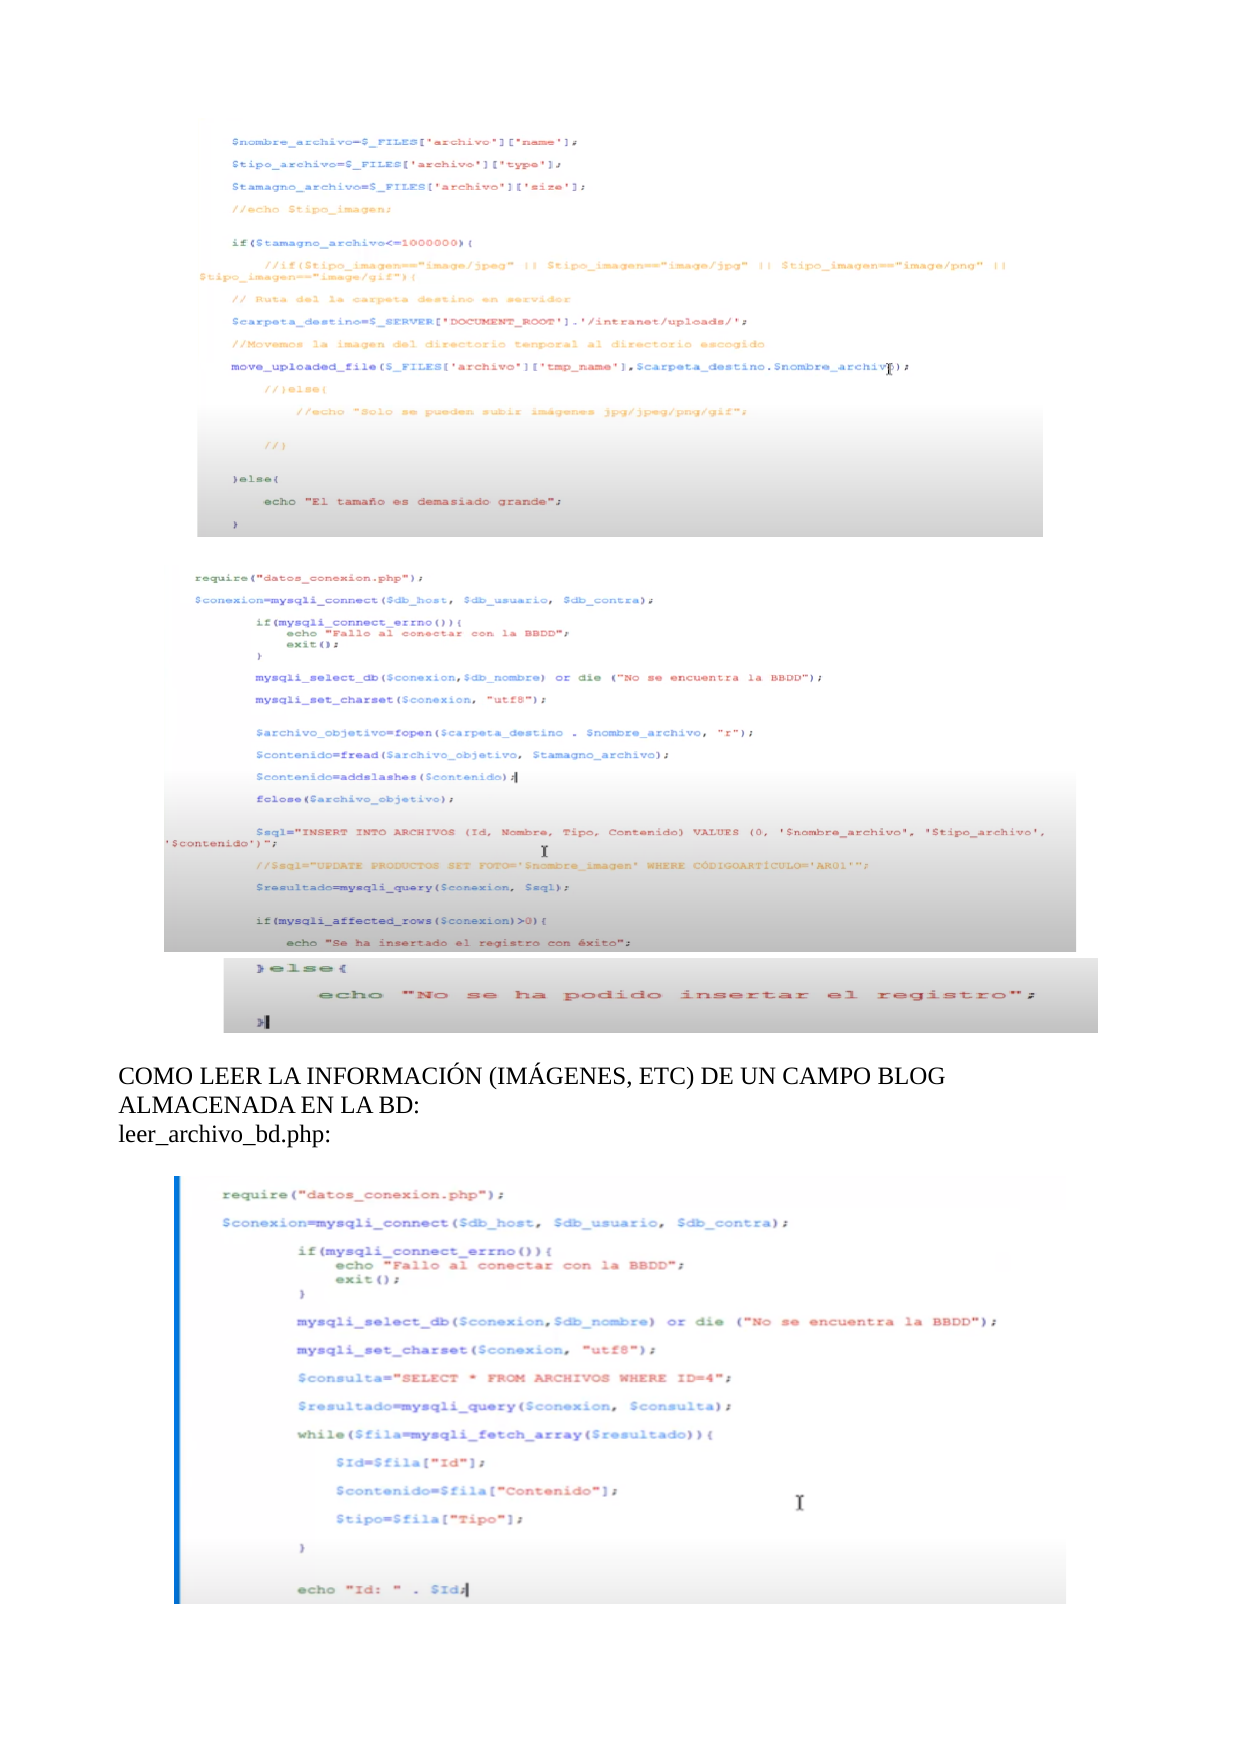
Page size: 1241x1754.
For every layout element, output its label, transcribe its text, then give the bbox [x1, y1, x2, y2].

text COMO LEER LA INFORMACIÓN (IMÁGENES, ETC) DE UN CAMPO BLOG ALMACENADA EN LA BD: [118, 1061, 1122, 1119]
picture [197, 118, 1043, 537]
picture [223, 958, 1098, 1033]
picture [174, 1176, 1067, 1604]
picture [164, 565, 1077, 952]
text leer_archivo_bd.php: [118, 1119, 1122, 1148]
